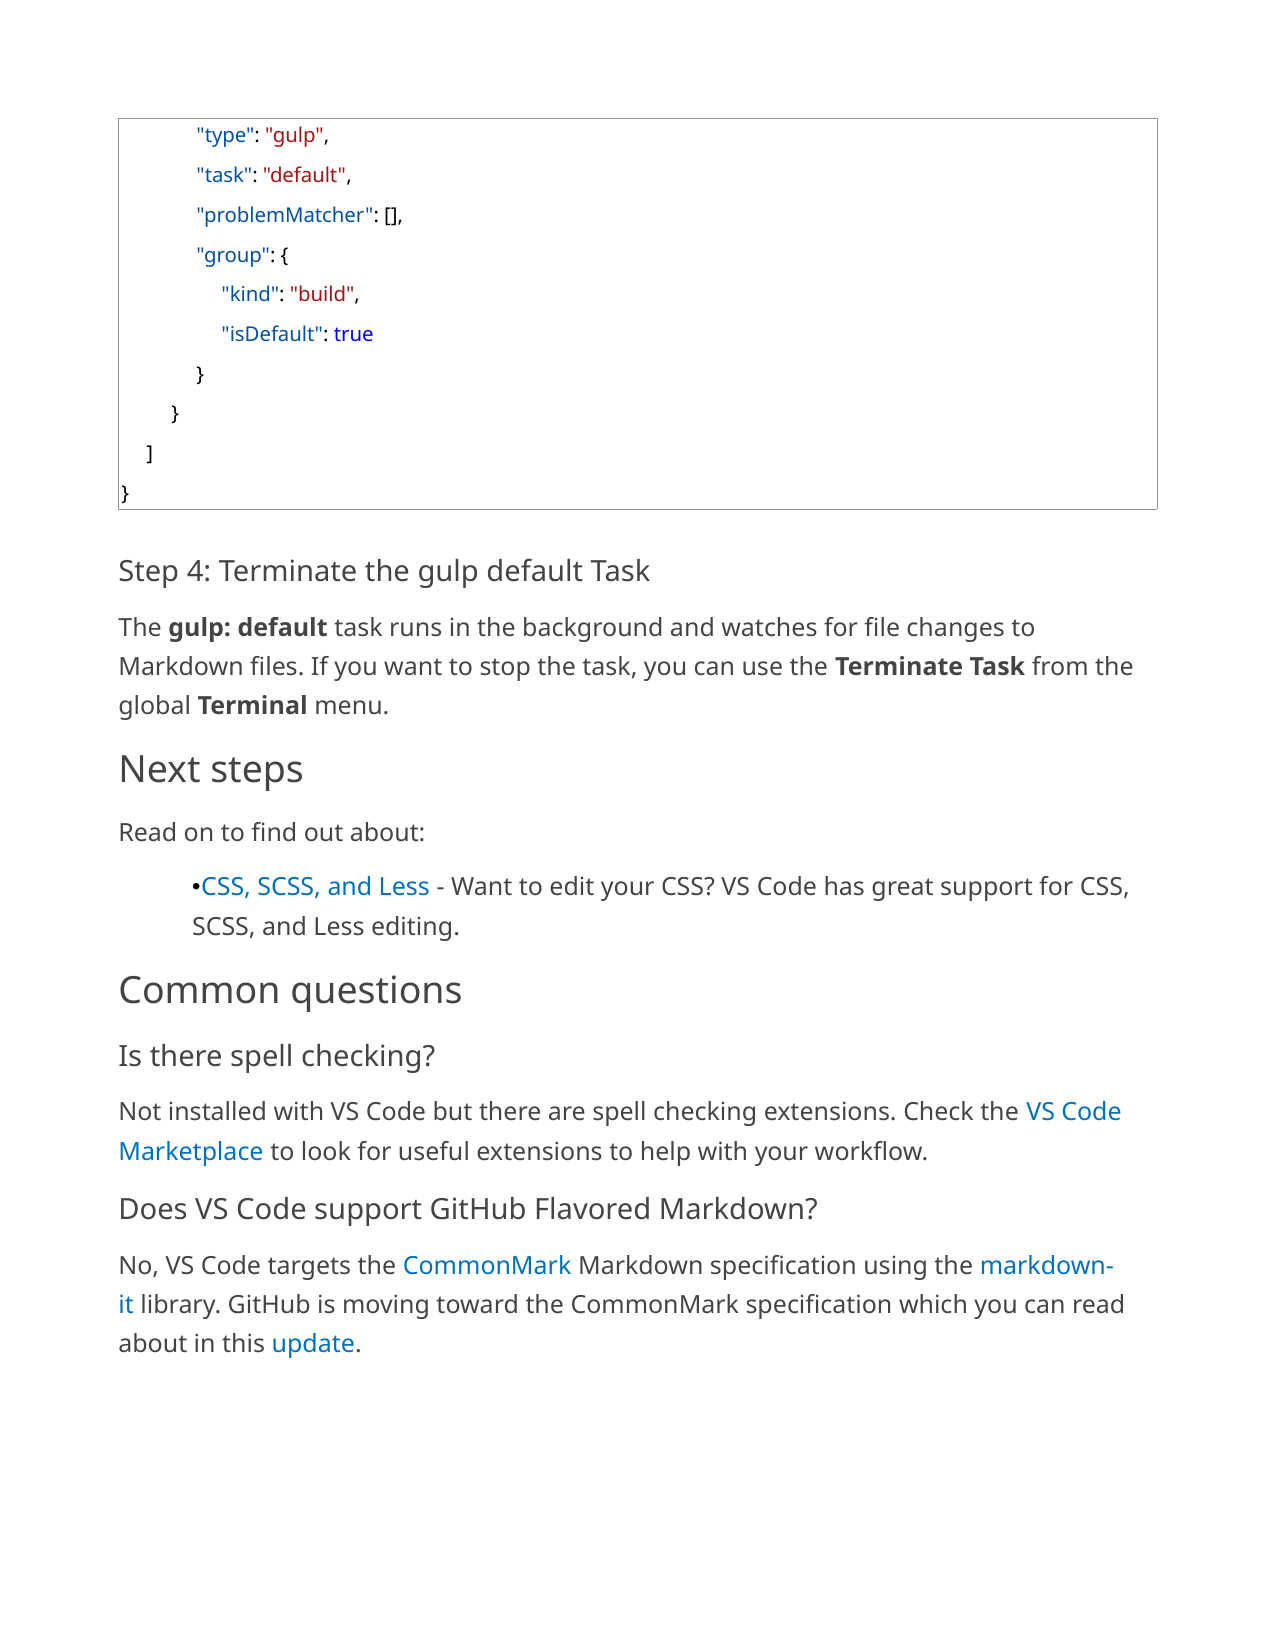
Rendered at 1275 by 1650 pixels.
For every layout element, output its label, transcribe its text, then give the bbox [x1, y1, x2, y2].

text No, VS Code targets the CommonMark Markdown specification using the markdown-it library. GitHub is moving toward the CommonMark specification which you can read about in this update. [118, 1247, 1157, 1360]
list CSS, SCSS, and Less - Want to edit your CSS? VS Code has great support for CSS, SCSS, and Less editing. [118, 869, 1157, 942]
text Read on to find out about: [118, 814, 1157, 848]
text "isDefault": true [119, 317, 1157, 348]
text ] [119, 436, 1157, 467]
text "problemMatcher": [], [119, 197, 1157, 228]
text "kind": "build", [119, 277, 1157, 308]
text "task": "default", [119, 158, 1157, 189]
subtitle Next steps [118, 742, 1157, 793]
text Not installed with VS Code but there are spell checking extensions. Check the VS Code Marketplace to look for useful extensions to help with your workflow. [118, 1094, 1157, 1167]
subtitle Is there spell checking? [118, 1035, 1157, 1074]
subtitle Common questions [118, 963, 1157, 1014]
text The gulp: default task runs in the background and watches for file changes to Markdown files. If you want to stop the task, you can use the Terminate Task from the global Terminal menu. [118, 609, 1157, 722]
text "group": { [119, 237, 1157, 268]
text "type": "gulp", [119, 119, 1157, 149]
text } [119, 396, 1157, 427]
text } [119, 356, 1157, 387]
subtitle Step 4: Terminate the gulp default Task [118, 550, 1157, 590]
text } [119, 475, 1157, 509]
subtitle Does VS Code support GitHub Flavored Markdown? [118, 1188, 1157, 1228]
